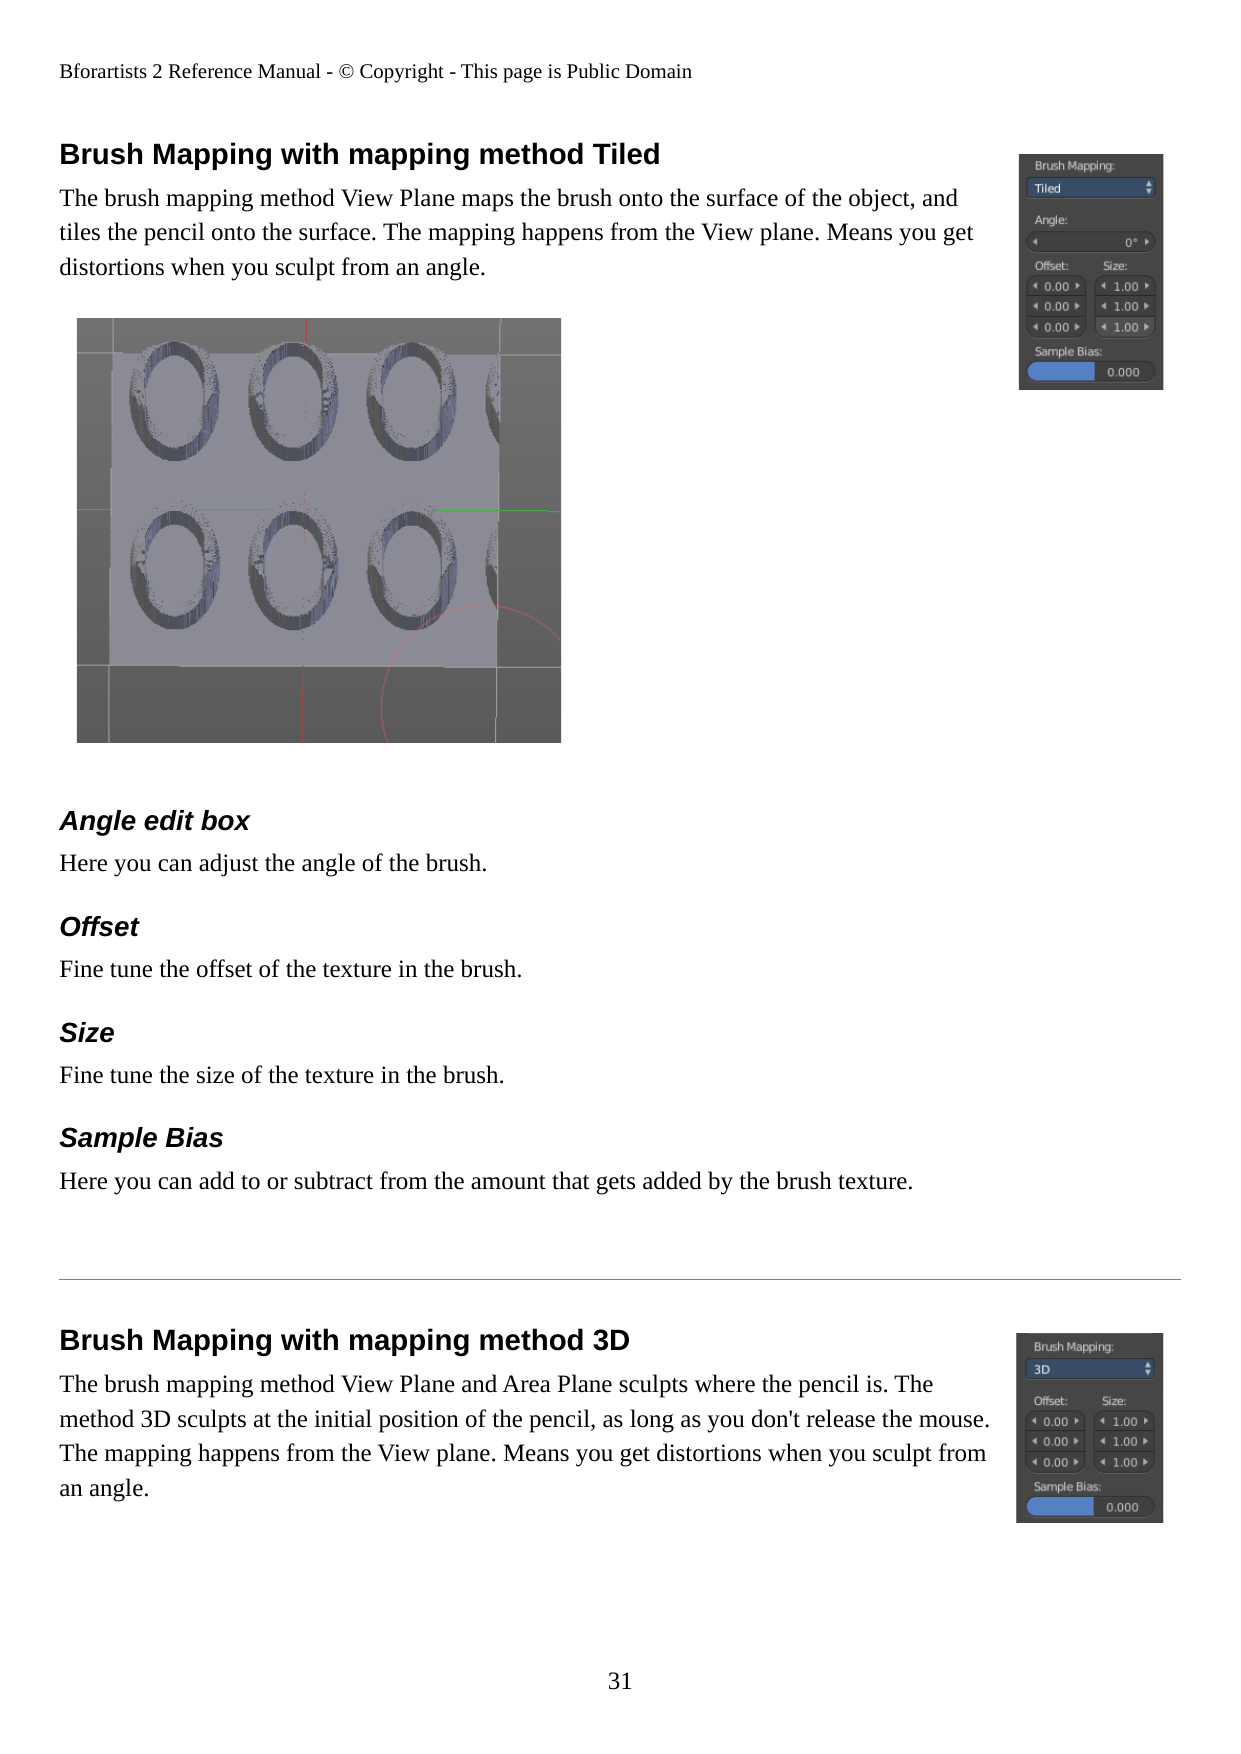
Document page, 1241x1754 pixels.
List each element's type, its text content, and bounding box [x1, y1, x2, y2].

text Fine tune the offset of the texture in the brush. [59, 954, 1181, 983]
text The brush mapping method View Plane and Area Plane sculpts where the pencil is. The method 3D sculpts at the initial position of the pencil, as long as you don't release the mouse. The mapping happens from the View plane. Means you get distortions when you sculpt from an angle. [59, 1369, 1016, 1502]
text Here you can add to or subtract from the amount that gets added by the brush texture. [59, 1166, 1181, 1195]
subtitle Brush Mapping with mapping method Tiled [59, 137, 1181, 170]
text The brush mapping method View Plane maps the brush onto the surface of the object, and tiles the pencil onto the surface. The mapping happens from the View plane. Means you get distortions when you sculpt from an angle. [59, 183, 1018, 281]
text Fine tune the size of the texture in the brush. [59, 1060, 1181, 1089]
subtitle Size [59, 1016, 1181, 1048]
picture [76, 318, 562, 743]
subtitle Sample Bias [59, 1122, 1181, 1154]
text Here you can adjust the angle of the brush. [59, 848, 1181, 877]
subtitle Angle edit box [59, 804, 1181, 836]
subtitle Offset [59, 910, 1181, 942]
picture [1016, 1333, 1164, 1523]
picture [1018, 154, 1164, 390]
subtitle Brush Mapping with mapping method 3D [59, 1323, 1181, 1357]
